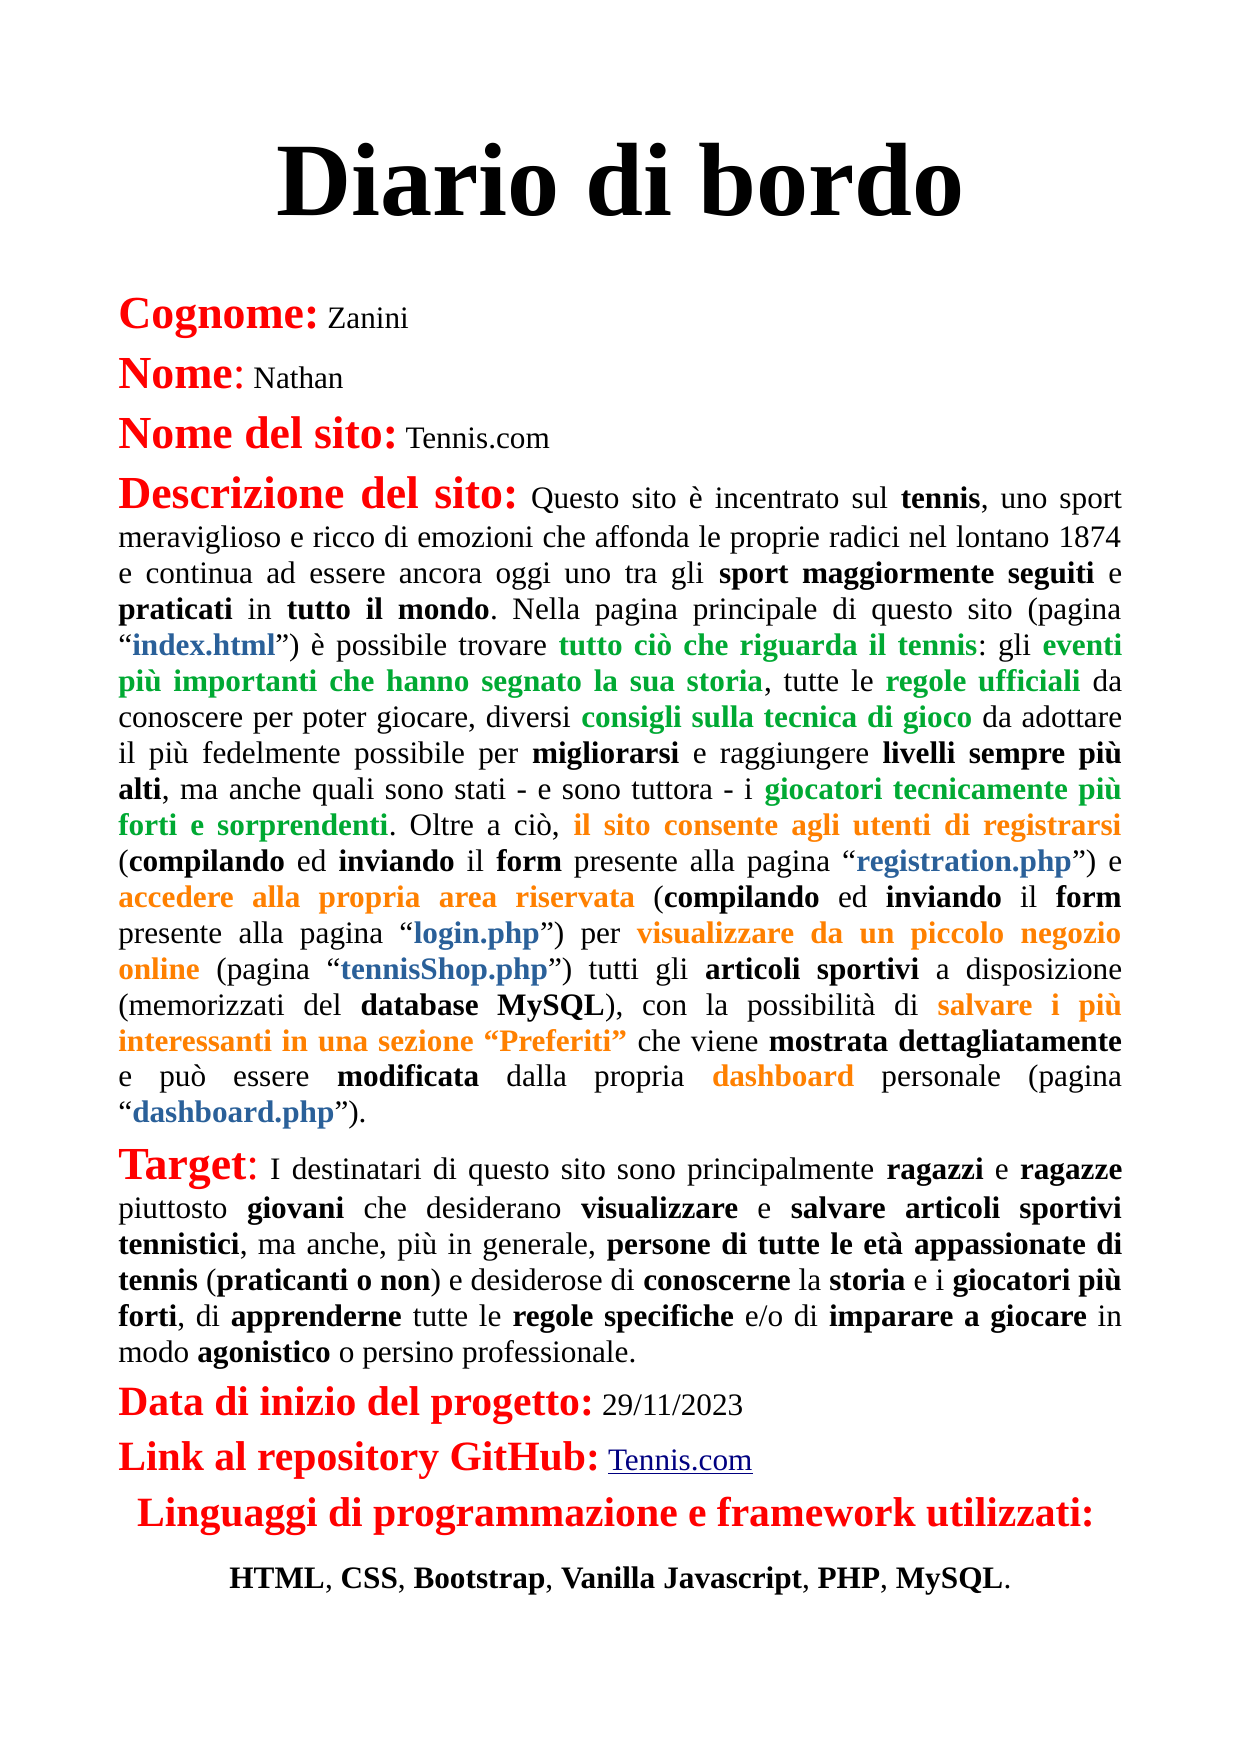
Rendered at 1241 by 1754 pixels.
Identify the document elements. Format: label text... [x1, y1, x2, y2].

text Target: I destinatari di questo sito sono principalmente ragazzi e ragazze piuttosto giovani che desiderano visualizzare e salvare articoli sportivi tennistici, ma anche, più in generale, persone di tutte le età appassionate di tennis (praticanti o non) e desiderose di conoscerne la storia e i giocatori più forti, di apprenderne tutte le regole specifiche e/o di imparare a giocare in modo agonistico o persino professionale. [118, 1137, 1122, 1369]
text Linguaggi di programmazione e framework utilizzati: [118, 1487, 1122, 1535]
text Diario di bordo [118, 118, 1122, 238]
text HTML, CSS, Bootstrap, Vanilla Javascript, PHP, MySQL. [118, 1559, 1122, 1595]
text Nome del sito: Tennis.com [118, 406, 1122, 459]
text Data di inizio del progetto: 29/11/2023 [118, 1377, 1122, 1424]
text Nome: Nathan [118, 346, 1122, 399]
text Descrizione del sito: Questo sito è incentrato sul tennis, uno sport meraviglioso e ricco di emozioni che affonda le proprie radici nel lontano 1874 e continua ad essere ancora oggi uno tra gli sport maggiormente seguiti e praticati in tutto il mondo. Nella pagina principale di questo sito (pagina “index.html”) è possibile trovare tutto ciò che riguarda il tennis: gli eventi più importanti che hanno segnato la sua storia, tutte le regole ufficiali da conoscere per poter giocare, diversi consigli sulla tecnica di gioco da adottare il più fedelmente possibile per migliorarsi e raggiungere livelli sempre più alti, ma anche quali sono stati - e sono tuttora - i giocatori tecnicamente più forti e sorprendenti. Oltre a ciò, il sito consente agli utenti di registrarsi (compilando ed inviando il form presente alla pagina “registration.php”) e accedere alla propria area riservata (compilando ed inviando il form presente alla pagina “login.php”) per visualizzare da un piccolo negozio online (pagina “tennisShop.php”) tutti gli articoli sportivi a disposizione (memorizzati del database MySQL), con la possibilità di salvare i più interessanti in una sezione “Preferiti” che viene mostrata dettagliatamente e può essere modificata dalla propria dashboard personale (pagina “dashboard.php”). [118, 466, 1122, 1129]
text Link al repository GitHub: Tennis.com [118, 1432, 1122, 1480]
text Cognome: Zanini [118, 286, 1122, 339]
